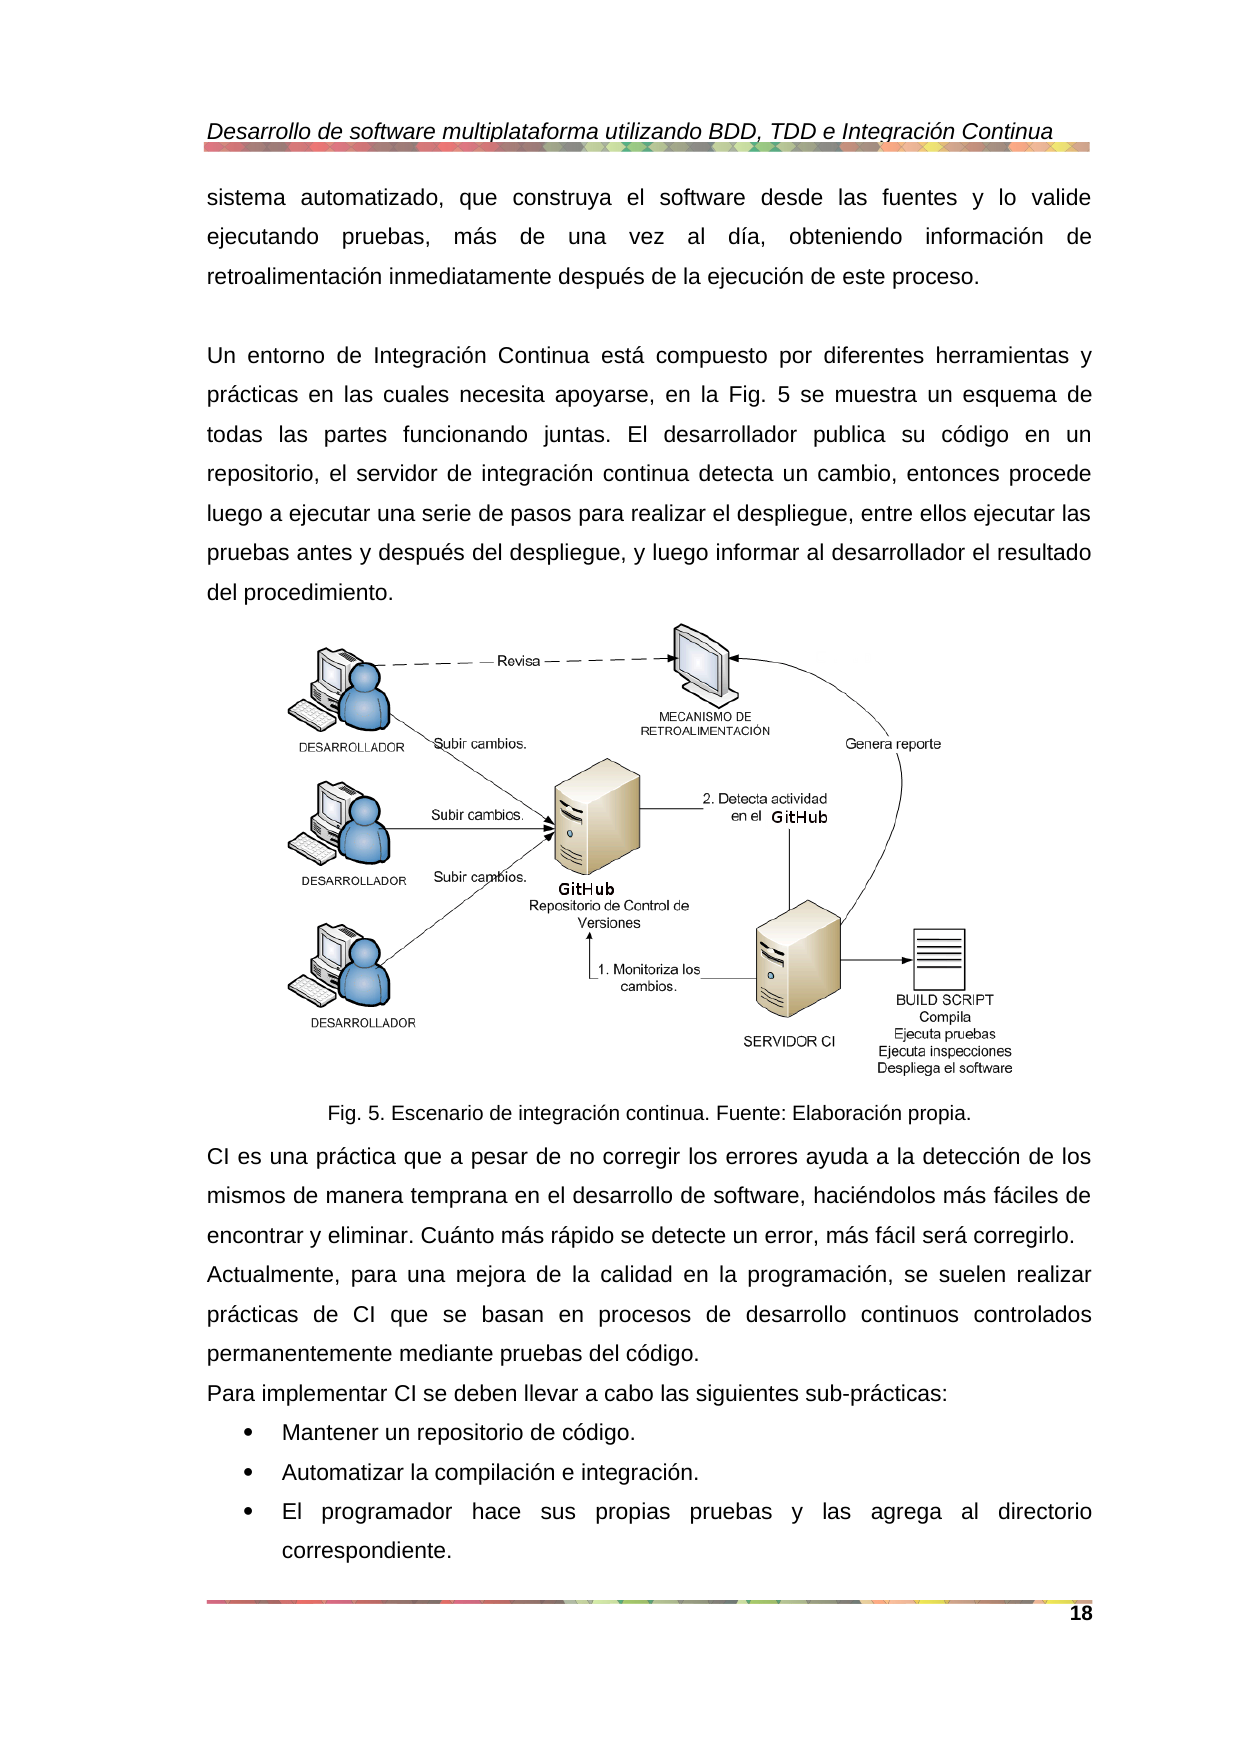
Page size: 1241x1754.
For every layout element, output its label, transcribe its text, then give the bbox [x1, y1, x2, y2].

table_cell Fig. 5. Escenario de integración continua. Fuente: Elaboración propia. [207, 1082, 1093, 1143]
list Automatizar la compilación e integración. [244, 1458, 1093, 1485]
text [203, 142, 1090, 152]
text CI es una práctica que a pesar de no corregir los errores ayuda a la detección de los mismos de manera temprana en el desarrollo de software, haciéndolos más fáciles de encontrar y eliminar. Cuánto más rápido se detecte un error, más fácil será corregirlo. [207, 1143, 1093, 1248]
picture [287, 623, 1013, 1077]
text Para implementar CI se deben llevar a cabo las siguientes sub-prácticas: [207, 1379, 1093, 1406]
text Actualmente, para una mejora de la calidad en la programación, se suelen realizar prácticas de CI que se basan en procesos de desarrollo continuos controlados permanentemente mediante pruebas del código. [207, 1261, 1093, 1366]
text [206, 1600, 1093, 1604]
list Mantener un repositorio de código. [244, 1419, 1093, 1445]
text sistema automatizado, que construya el software desde las fuentes y lo valide ejecutando pruebas, más de una vez al día, obteniendo información de retroalimentación inmediatamente después de la ejecución de este proceso. [207, 184, 1093, 289]
table_header [207, 618, 1093, 1082]
text Un entorno de Integración Continua está compuesto por diferentes herramientas y prácticas en las cuales necesita apoyarse, en la Fig. 5 se muestra un esquema de todas las partes funcionando juntas. El desarrollador publica su código en un repositorio, el servidor de integración continua detecta un cambio, entonces procede luego a ejecutar una serie de pasos para realizar el despliegue, entre ellos ejecutar las pruebas antes y después del despliegue, y luego informar al desarrollador el resultado del procedimiento. [207, 342, 1093, 605]
list El programador hace sus propias pruebas y las agrega al directorio correspondiente. [244, 1498, 1093, 1564]
